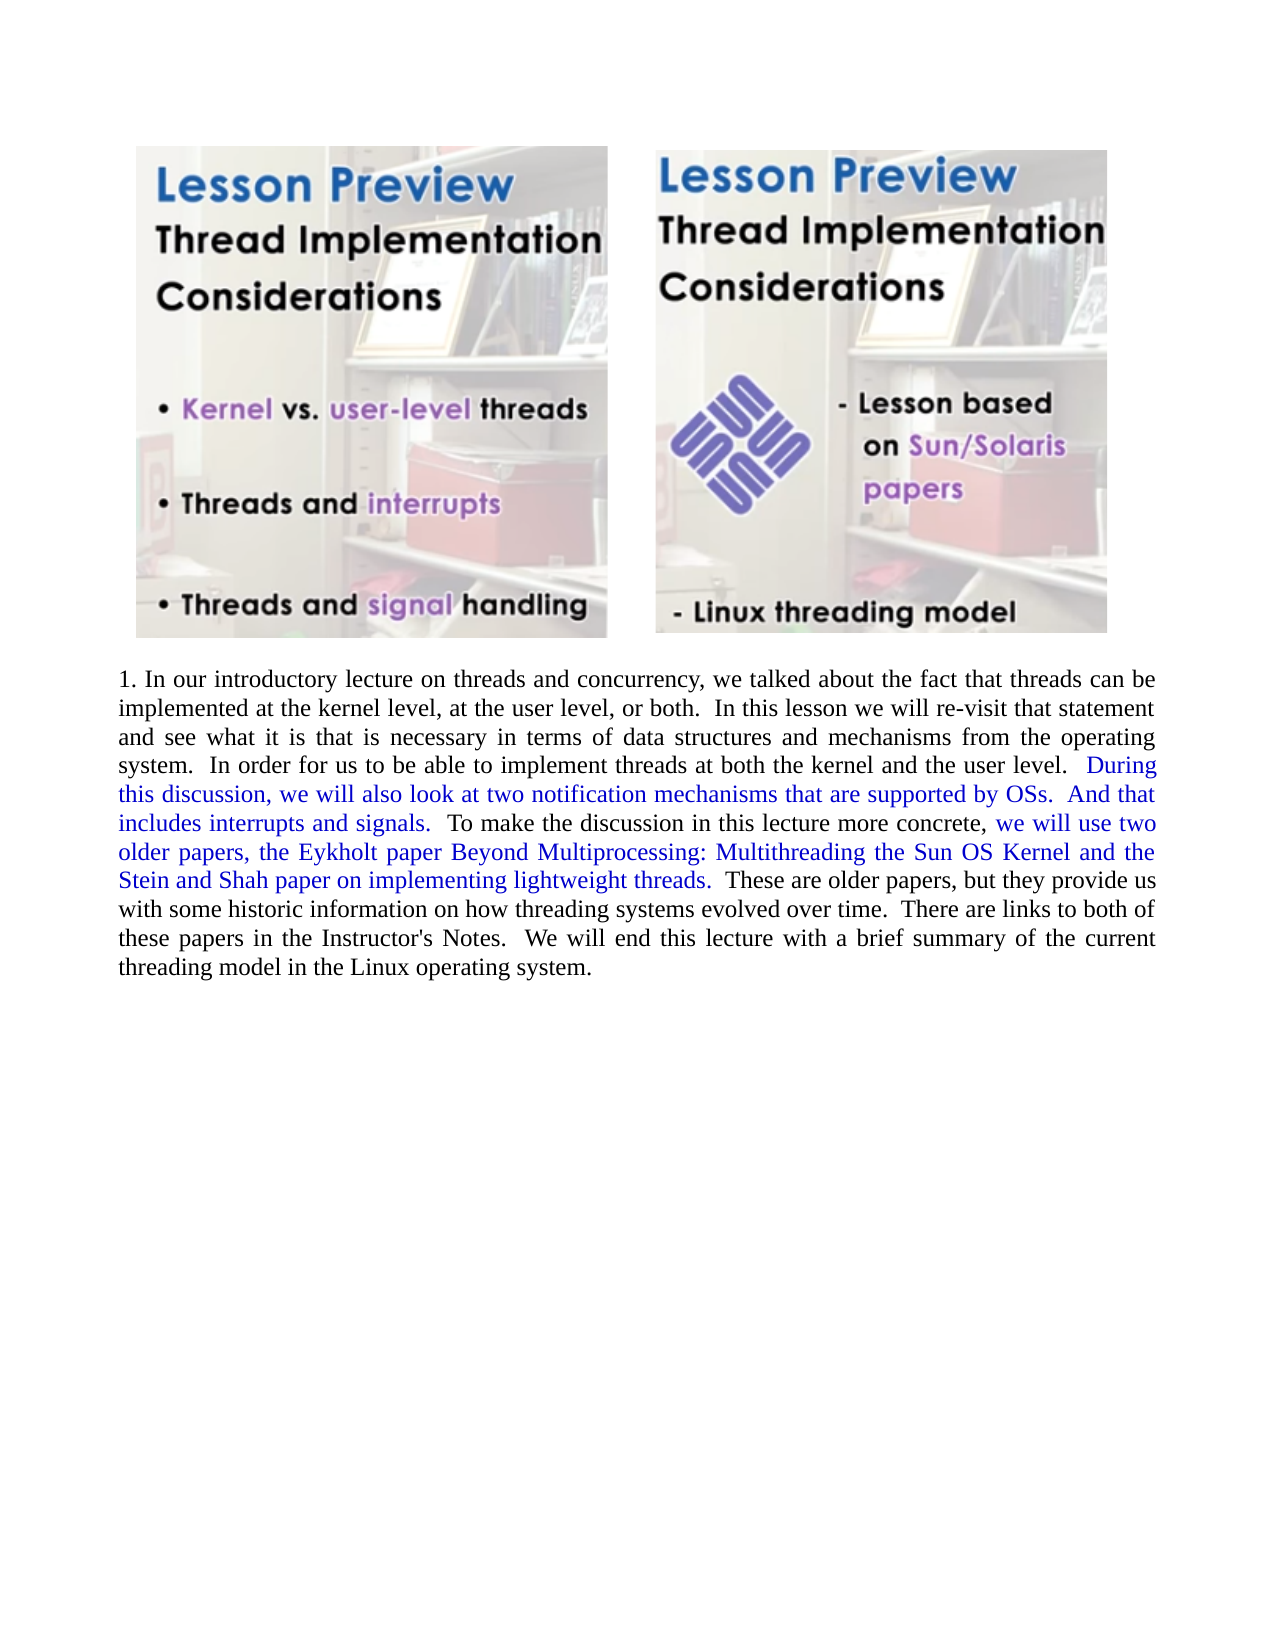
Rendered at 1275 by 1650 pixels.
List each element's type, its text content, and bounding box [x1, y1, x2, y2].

picture [136, 146, 608, 638]
picture [655, 150, 1108, 633]
text 1. In our introductory lecture on threads and concurrency, we talked about the fact that threads can be implemented at the kernel level, at the user level, or both. In this lesson we will re-visit that statement and see what it is that is necessary in terms of data structures and mechanisms from the operating system. In order for us to be able to implement threads at both the kernel and the user level. During this discussion, we will also look at two notification mechanisms that are supported by OSs. And that includes interrupts and signals. To make the discussion in this lecture more concrete, we will use two older papers, the Eykholt paper Beyond Multiprocessing: Multithreading the Sun OS Kernel and the Stein and Shah paper on implementing lightweight threads. These are older papers, but they provide us with some historic information on how threading systems evolved over time. There are links to both of these papers in the Instructor's Notes. We will end this lecture with a brief summary of the current threading model in the Linux operating system. [118, 664, 1157, 981]
